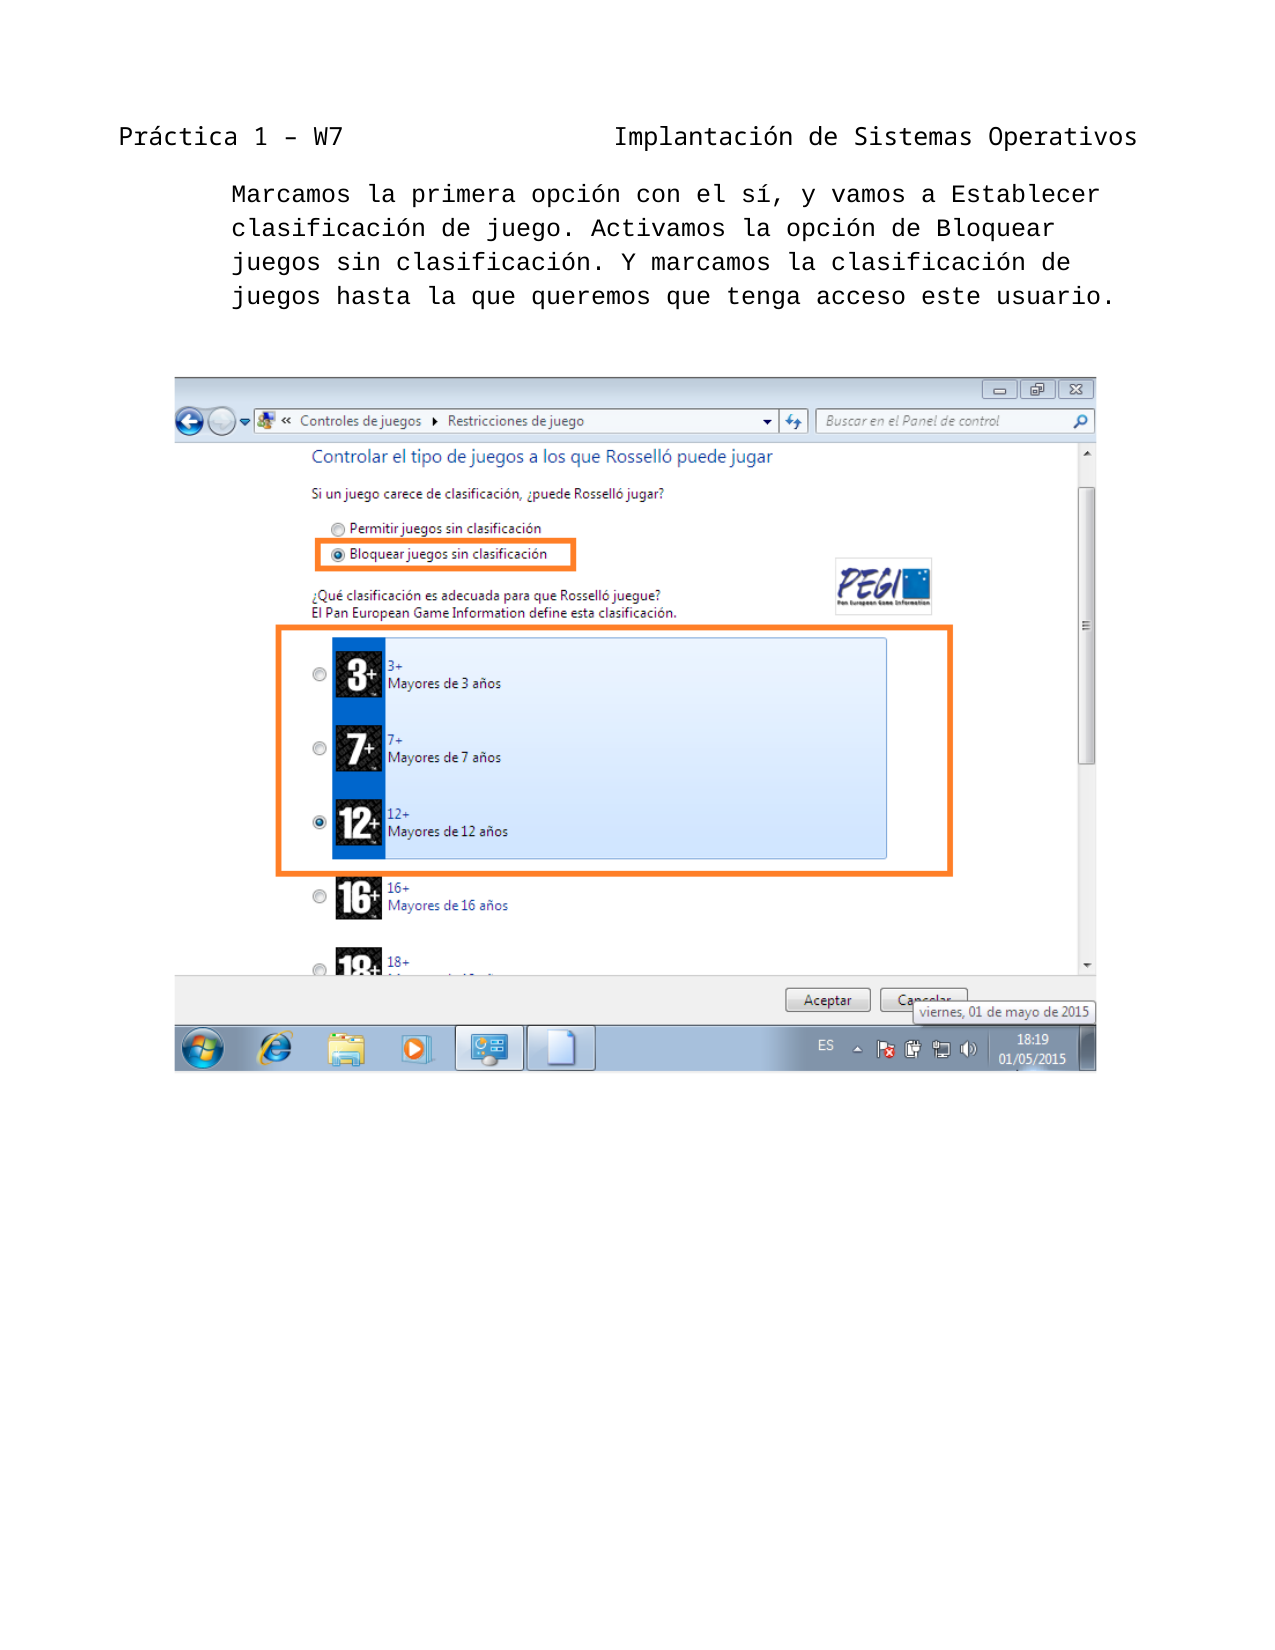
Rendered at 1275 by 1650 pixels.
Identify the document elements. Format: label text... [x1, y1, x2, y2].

text Marcamos la primera opción con el sí, y vamos a Establecer clasificación de juego. Activamos la opción de Bloquear juegos sin clasificación. Y marcamos la clasificación de juegos hasta la que queremos que tenga acceso este usuario. [231, 182, 1157, 312]
picture [174, 376, 1101, 1078]
